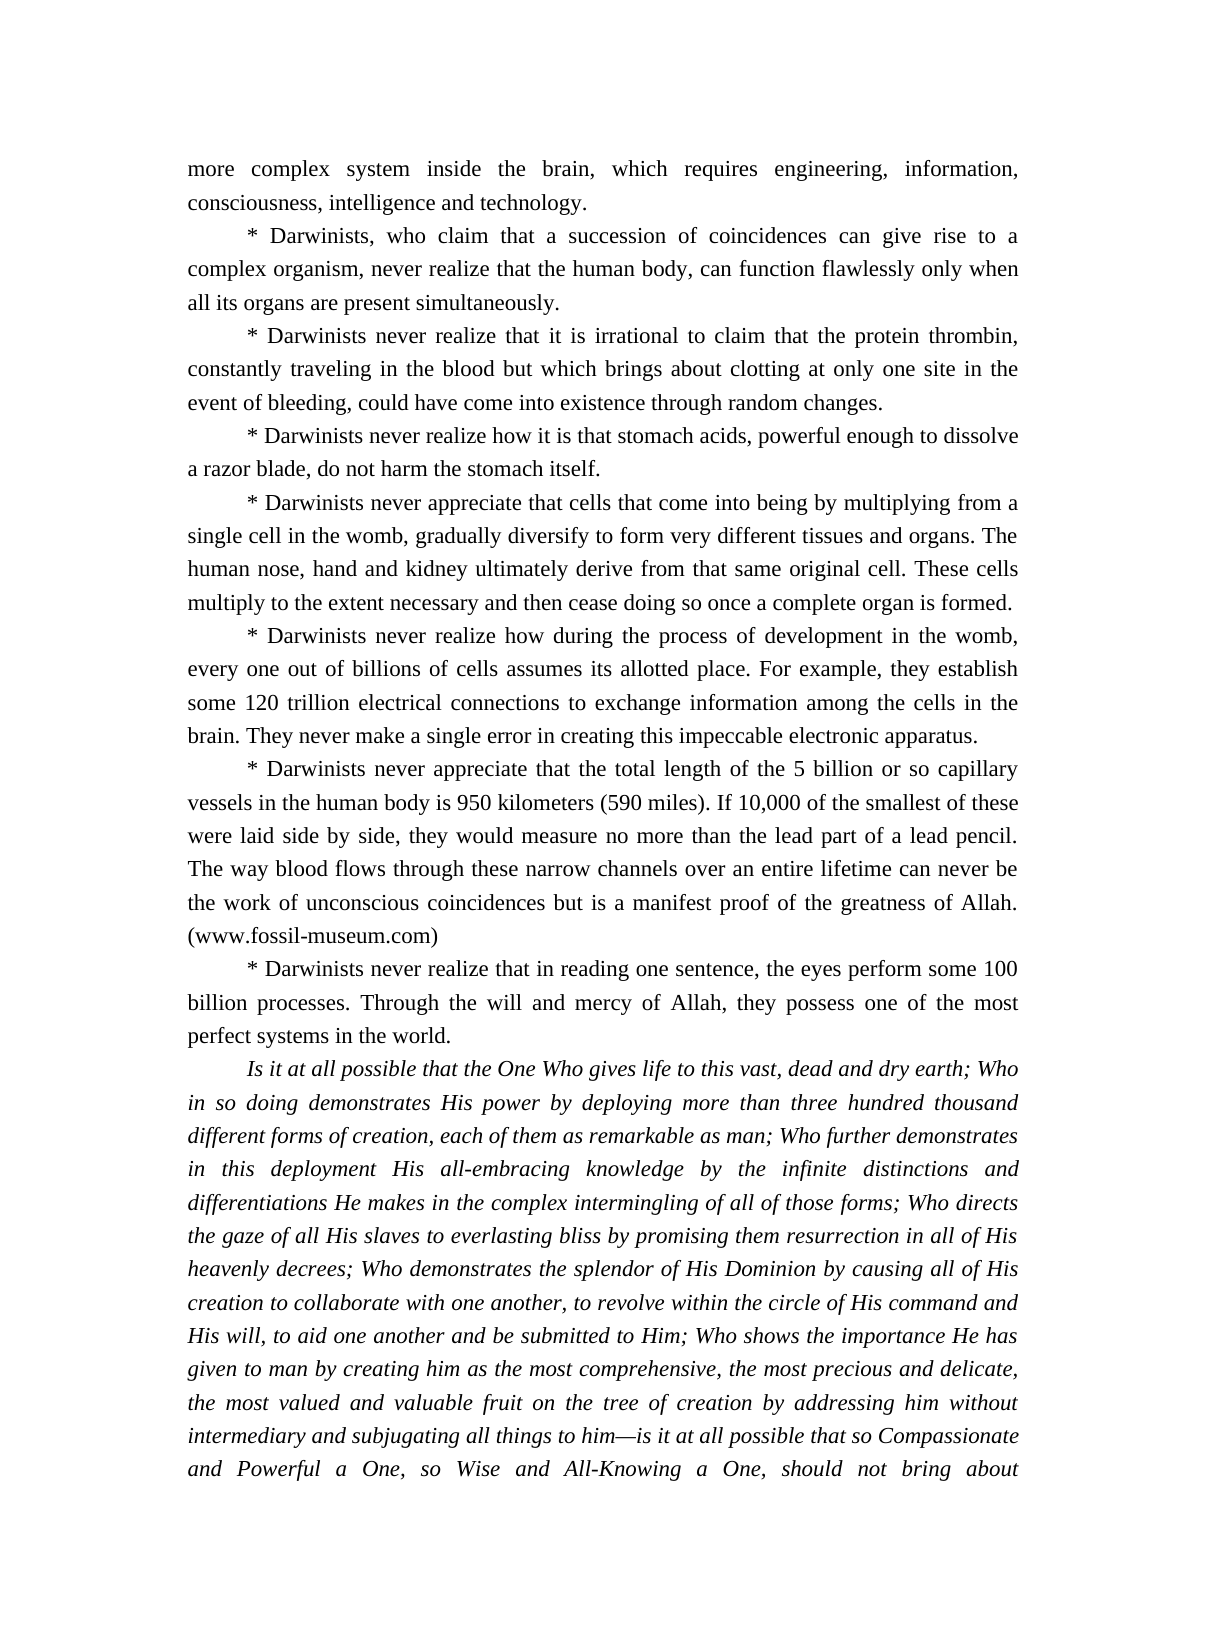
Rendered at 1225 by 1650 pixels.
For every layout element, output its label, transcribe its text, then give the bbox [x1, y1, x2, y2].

text * Darwinists, who claim that a succession of coincidences can give rise to a complex organism, never realize that the human body, can function flawlessly only when all its organs are present simultaneously. [187, 217, 1020, 317]
text * Darwinists never realize that in reading one sentence, the eyes perform some 100 billion processes. Through the will and mercy of Allah, they possess one of the most perfect systems in the world. [187, 950, 1020, 1050]
text * Darwinists never realize that it is irrational to claim that the protein thrombin, constantly traveling in the blood but which brings about clotting at only one site in the event of bleeding, could have come into existence through random changes. [187, 317, 1020, 417]
text * Darwinists never appreciate that the total length of the 5 billion or so capillary vessels in the human body is 950 kilometers (590 miles). If 10,000 of the smallest of these were laid side by side, they would measure no more than the lead part of a lead pencil. The way blood flows through these narrow channels over an entire lifetime can never be the work of unconscious coincidences but is a manifest proof of the greatness of Allah. (www.fossil-museum.com) [187, 750, 1020, 950]
text more complex system inside the brain, which requires engineering, information, consciousness, intelligence and technology. [187, 150, 1020, 217]
text * Darwinists never realize how it is that stomach acids, powerful enough to dissolve a razor blade, do not harm the stomach itself. [187, 417, 1020, 483]
text Is it at all possible that the One Who gives life to this vast, dead and dry earth; Who in so doing demonstrates His power by deploying more than three hundred thousand different forms of creation, each of them as remarkable as man; Who further demonstrates in this deployment His all-embracing knowledge by the infinite distinctions and differentiations He makes in the complex intermingling of all of those forms; Who directs the gaze of all His slaves to everlasting bliss by promising them resurrection in all of His heavenly decrees; Who demonstrates the splendor of His Dominion by causing all of His creation to collaborate with one another, to revolve within the circle of His command and His will, to aid one another and be submitted to Him; Who shows the importance He has given to man by creating him as the most comprehensive, the most precious and delicate, the most valued and valuable fruit on the tree of creation by addressing him without intermediary and subjugating all things to him—is it at all possible that so Compassionate and Powerful a One, so Wise and All-Knowing a One, should not bring about [187, 1050, 1020, 1483]
text * Darwinists never realize how during the process of development in the womb, every one out of billions of cells assumes its allotted place. For example, they establish some 120 trillion electrical connections to exchange information among the cells in the brain. They never make a single error in creating this impeccable electronic apparatus. [187, 617, 1020, 750]
text * Darwinists never appreciate that cells that come into being by multiplying from a single cell in the womb, gradually diversify to form very different tissues and organs. The human nose, hand and kidney ultimately derive from that same original cell. These cells multiply to the extent necessary and then cease doing so once a complete organ is formed. [187, 483, 1020, 617]
